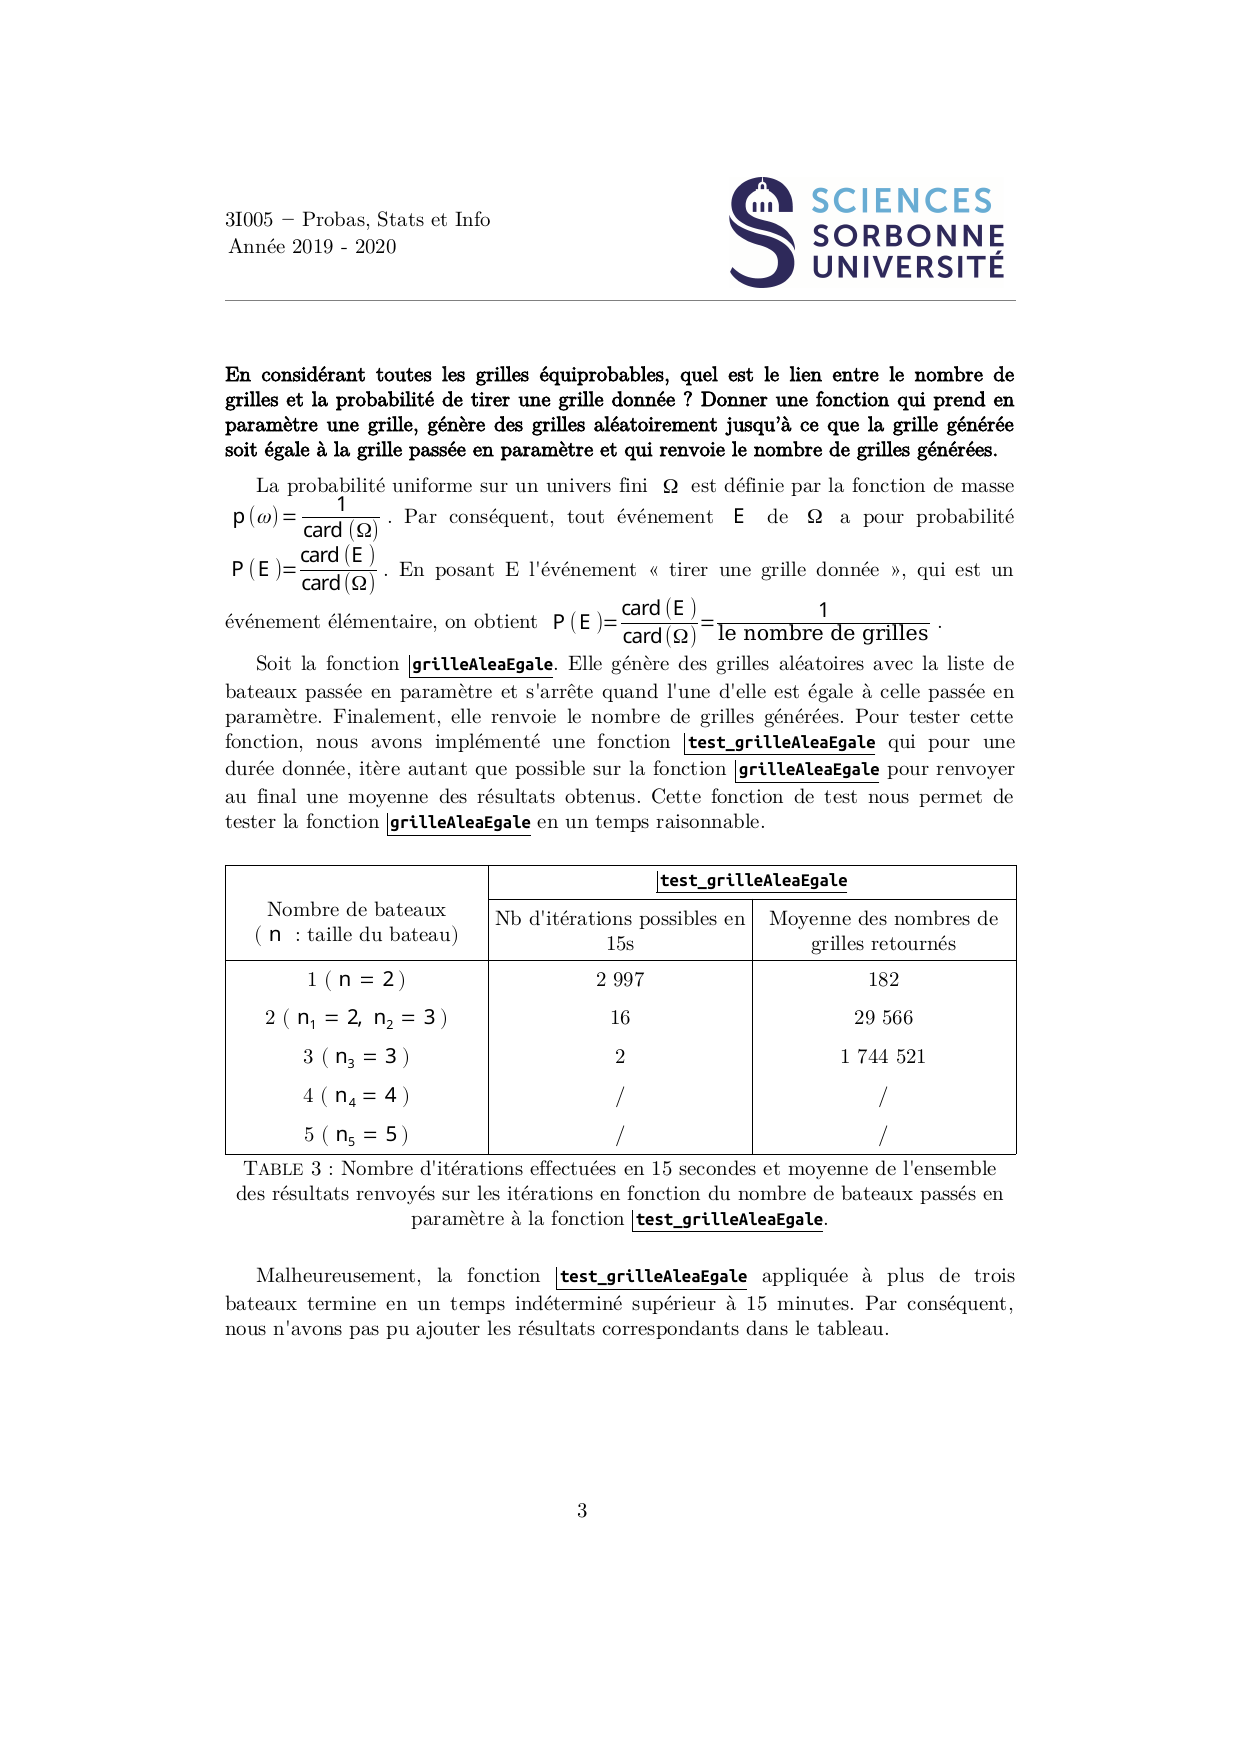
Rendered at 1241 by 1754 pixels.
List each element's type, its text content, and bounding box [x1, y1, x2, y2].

table_cell 4 () [226, 1076, 488, 1115]
table_cell 2 997 [489, 961, 752, 998]
table_cell 1 744 521 [753, 1037, 1016, 1076]
table_cell Nb d'itérations possibles en 15s [489, 900, 752, 960]
table_cell 5 () [226, 1115, 488, 1154]
table_cell 2 [489, 1037, 752, 1076]
text Soit la fonction grilleAleaEgale. Elle génère des grilles aléatoires avec la liste de bateaux passée en paramètre et s'arrête quand l'une d'elle est égale à celle passée en paramètre. Finalement, elle renvoie le nombre de grilles générées. Pour tester cette fonction, nous avons implémenté une fonction test_grilleAleaEgale qui pour une durée donnée, itère autant que possible sur la fonction grilleAleaEgale pour renvoyer au final une moyenne des résultats obtenus. Cette fonction de test nous permet de tester la fonction grilleAleaEgale en un temps raisonnable. [225, 649, 1016, 835]
subtitle En considérant toutes les grilles équiprobables, quel est le lien entre le nombre de grilles et la probabilité de tirer une grille donnée ? Donner une fonction qui prend en paramètre une grille, génère des grilles aléatoirement jusqu’à ce que la grille générée soit égale à la grille passée en paramètre et qui renvoie le nombre de grilles générées. [225, 360, 1016, 460]
table_cell 16 [489, 998, 752, 1037]
text Table 3 : Nombre d'itérations effectuées en 15 secondes et moyenne de l'ensemble des résultats renvoyés sur les itérations en fonction du nombre de bateaux passés en paramètre à la fonction test_grilleAleaEgale. [225, 1155, 1016, 1232]
table_cell / [489, 1076, 752, 1115]
table_cell 182 [753, 961, 1016, 998]
table_cell 2 () [226, 998, 488, 1037]
picture [729, 177, 1004, 288]
table_cell / [753, 1115, 1016, 1154]
table_cell 29 566 [753, 998, 1016, 1037]
text Malheureusement, la fonction test_grilleAleaEgale appliquée à plus de trois bateaux termine en un temps indéterminé supérieur à 15 minutes. Par conséquent, nous n'avons pas pu ajouter les résultats correspondants dans le tableau. [225, 1261, 1016, 1339]
table_cell / [753, 1076, 1016, 1115]
table_cell 3 () [226, 1037, 488, 1076]
table_header Nombre de bateaux ( : taille du bateau) [226, 866, 488, 960]
table_cell Moyenne des nombres de grilles retournés [753, 900, 1016, 960]
text La probabilité uniforme sur un univers fini est définie par la fonction de masse . Par conséquent, tout événement de a pour probabilité . En posant E l'événement « tirer une grille donnée », qui est un événement élémentaire, on obtient . [225, 472, 1016, 649]
table_cell / [489, 1115, 752, 1154]
table_cell 1 () [226, 961, 488, 998]
table_header test_grilleAleaEgale [489, 866, 1016, 898]
